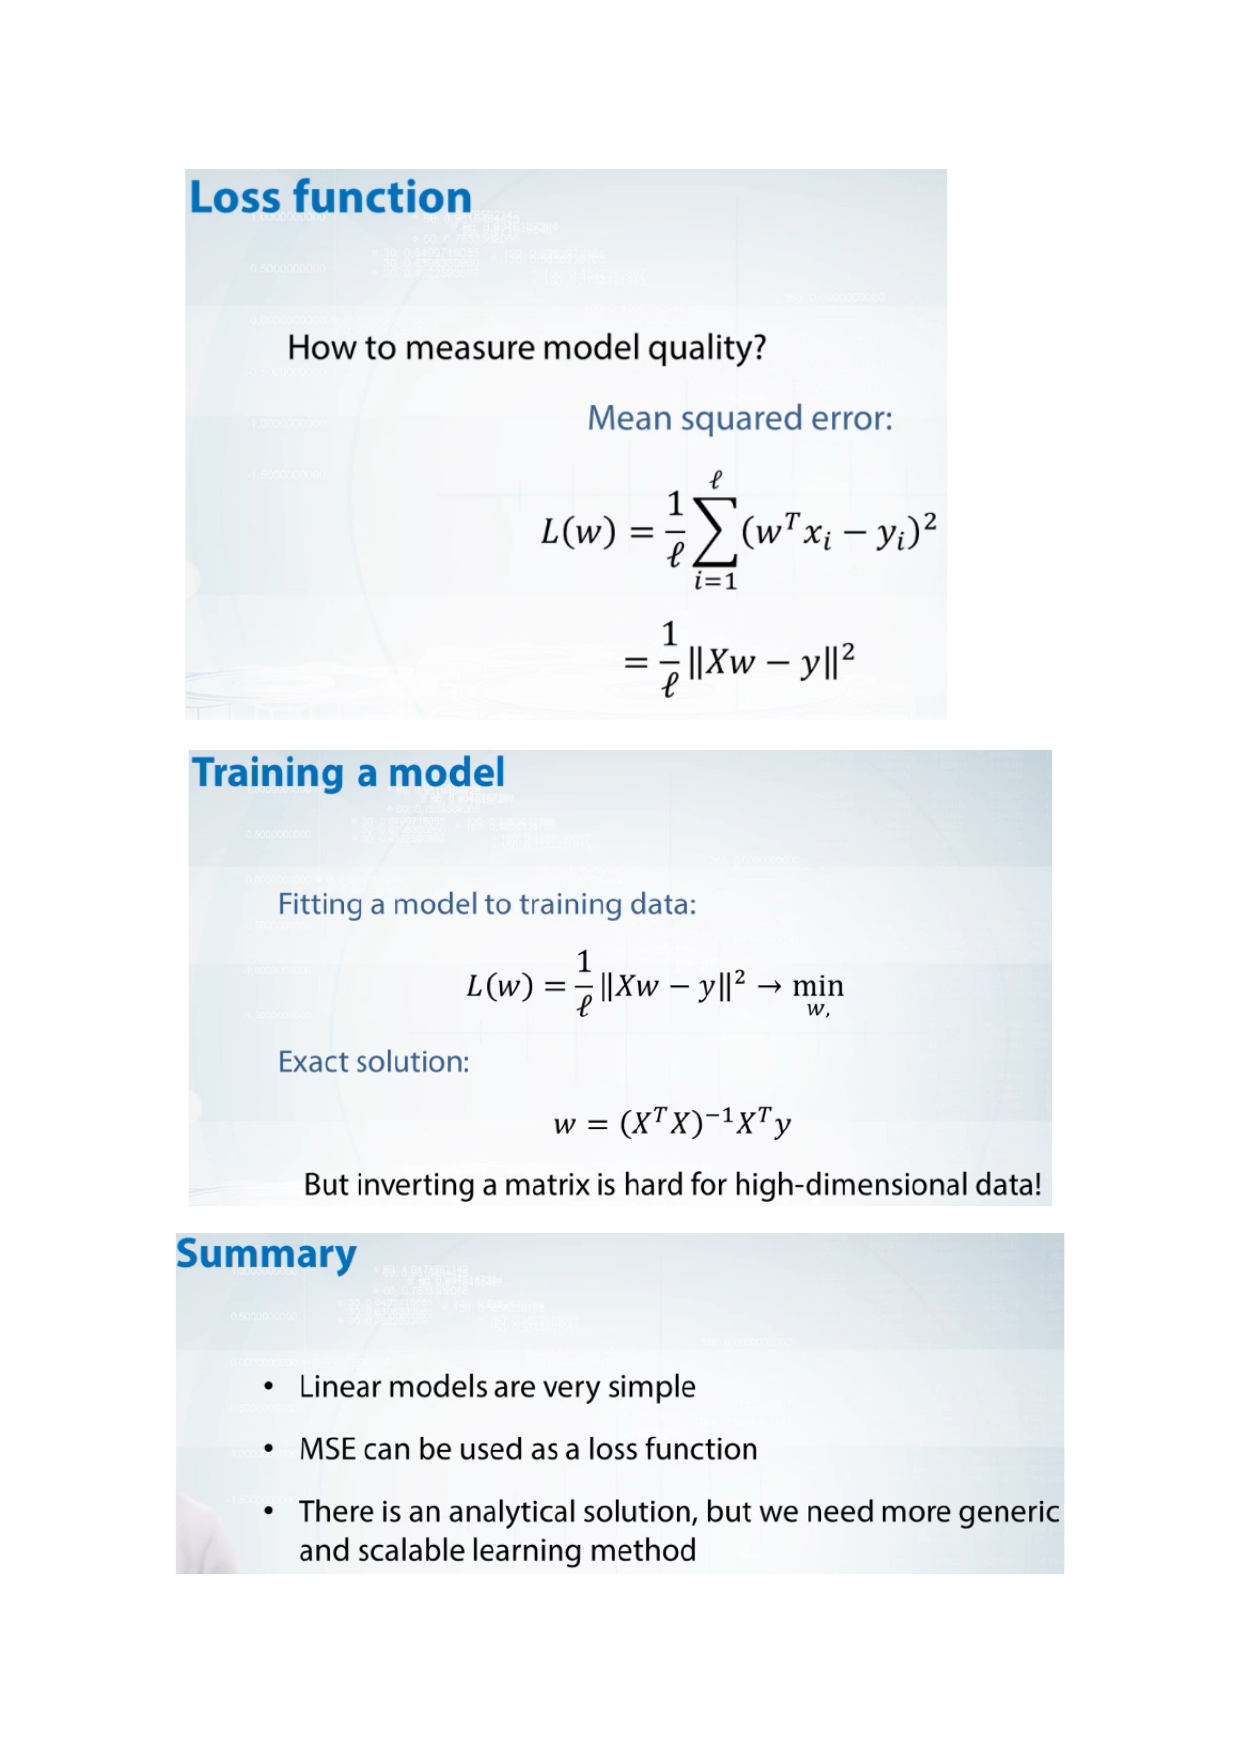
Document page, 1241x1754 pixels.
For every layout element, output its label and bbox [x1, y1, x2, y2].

picture [185, 169, 948, 720]
picture [188, 750, 1052, 1206]
picture [175, 1233, 1065, 1574]
